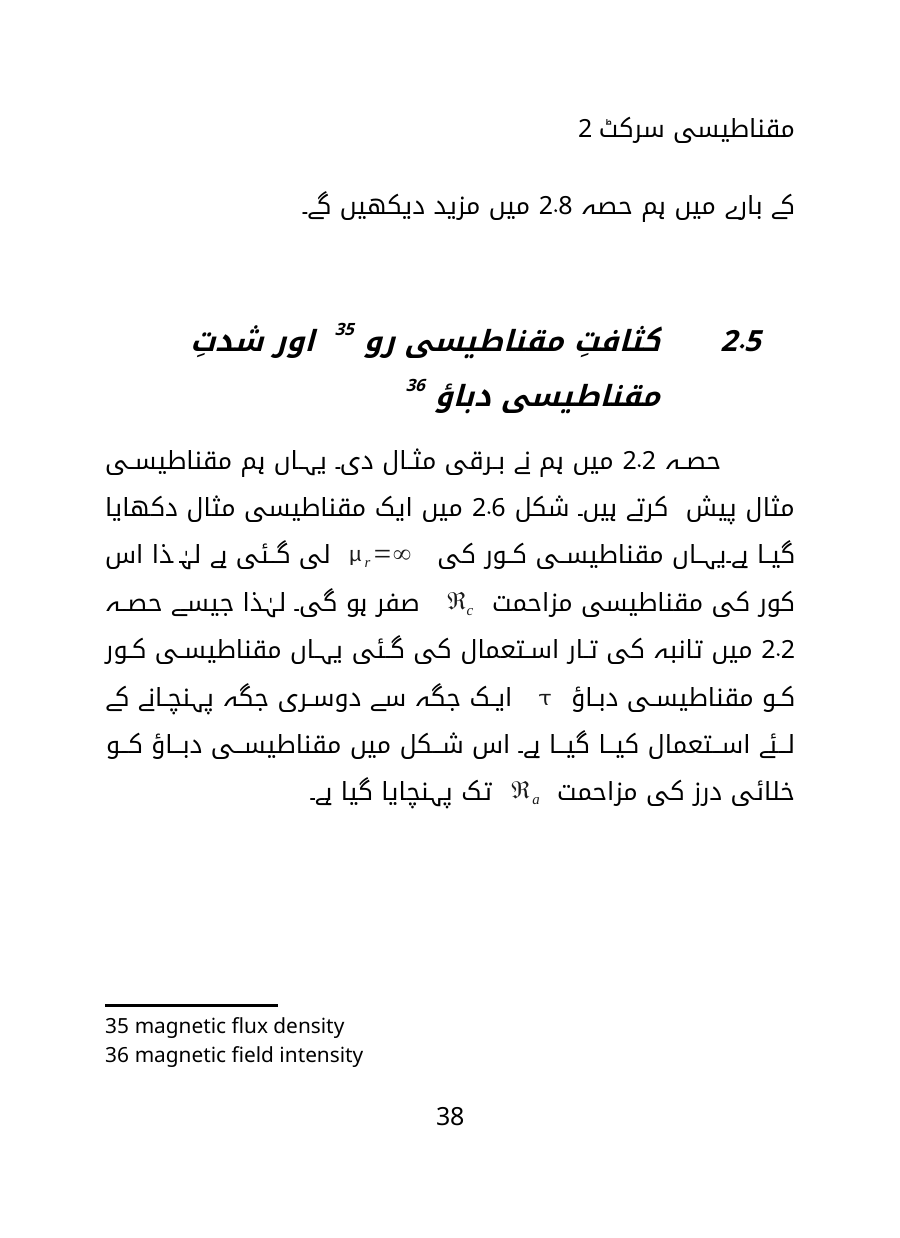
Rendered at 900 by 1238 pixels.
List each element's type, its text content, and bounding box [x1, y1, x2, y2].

subtitle کثافتِ مقناطیسی رو اور شدتِ مقناطیسی دباؤ [105, 314, 720, 424]
list magnetic flux density [105, 1012, 795, 1040]
list magnetic field intensity [105, 1040, 795, 1068]
text حصہ 2.2 میں ہم نے برقی مثال دی۔ یہاں ہم مقناطیسی مثال پیش کرتے ہیں۔ شکل 2.6 میں ایک مقناطیسی مثال دکھایا گیا ہے۔یہاں مقناطیسی کور کی لی گئی ہے لہٰذا اس کور کی مقناطیسی مزاحمت صفر ہو گی۔ لہٰذا جیسے حصہ 2.2 میں تانبہ کی تار استعمال کی گئی یہاں مقناطیسی کور کو مقناطیسی دباؤ ایک جگہ سے دوسری جگہ پہنچانے کے لئے استعمال کیا گیا ہے۔ اس شکل میں مقناطیسی دباؤ کو خلائی درز کی مزاحمتتک پہنچایا گیا ہے۔ [105, 437, 795, 816]
text بالکل برقی مثال کی طرح، مقناطیسی دباؤ کو کم مقناطیسی مزاحمت والے راستے اس جگہ پہنچایا جاتا ہے جہاں اس کی ضرورت ہو۔ مساوات 2.3 سے ہم دیکھتے ہیں کہ مقناطیسی مزاحمت، مقناطیسی پرمیبیلیٹیسے منسلک ہے ۔ کو عمومالکھا جاتا ہے جہاں کے برابر ہے۔ لوہا، کچھ دھاتیں اور چند جدید مصنوعی اشیاء ایسی ہیں جن کاہے۔ لہٰذا انہیں کو مقناطیسی دباؤ ایک جگہ سے دوسری جگہ پہنچانے کے لئے استعمال کیا جاتا ہے۔ البتہ کی مقدار اتنی نہیں ہے کہ اس سے بنی سلاخ کی مقناطیسی مزاحمت ہر جگہ نظرانداز کی جا سکے۔ مساوات 2.3 سے ہم دیکھتے ہیں کہ مقناطیسی مزاحمت کم سے کم کرنے کی خاطر رقبہ عمودی تراش زیادہ سے زیادہ رکھنا پڑتا ہے۔ لہٰذا عموما مقناطیسی دباؤ منتقل کرنے کے لئے ایک تار نہیں بلکہ خاصی زیادہ عمودی سطح رکھنے والا راستا درکار ہوتا ہے اور اس راستے کو مقناطیسی کور کہتے ہیں۔برقی مشینوں میں کور باریک چادر یا پتری کو تہ در تہ رکھ کر بنایا جاتا ہے۔ مقناطیسی کور کے بارے میں ہم حصہ 2.8 میں مزید دیکھیں گے۔ [105, 182, 795, 230]
